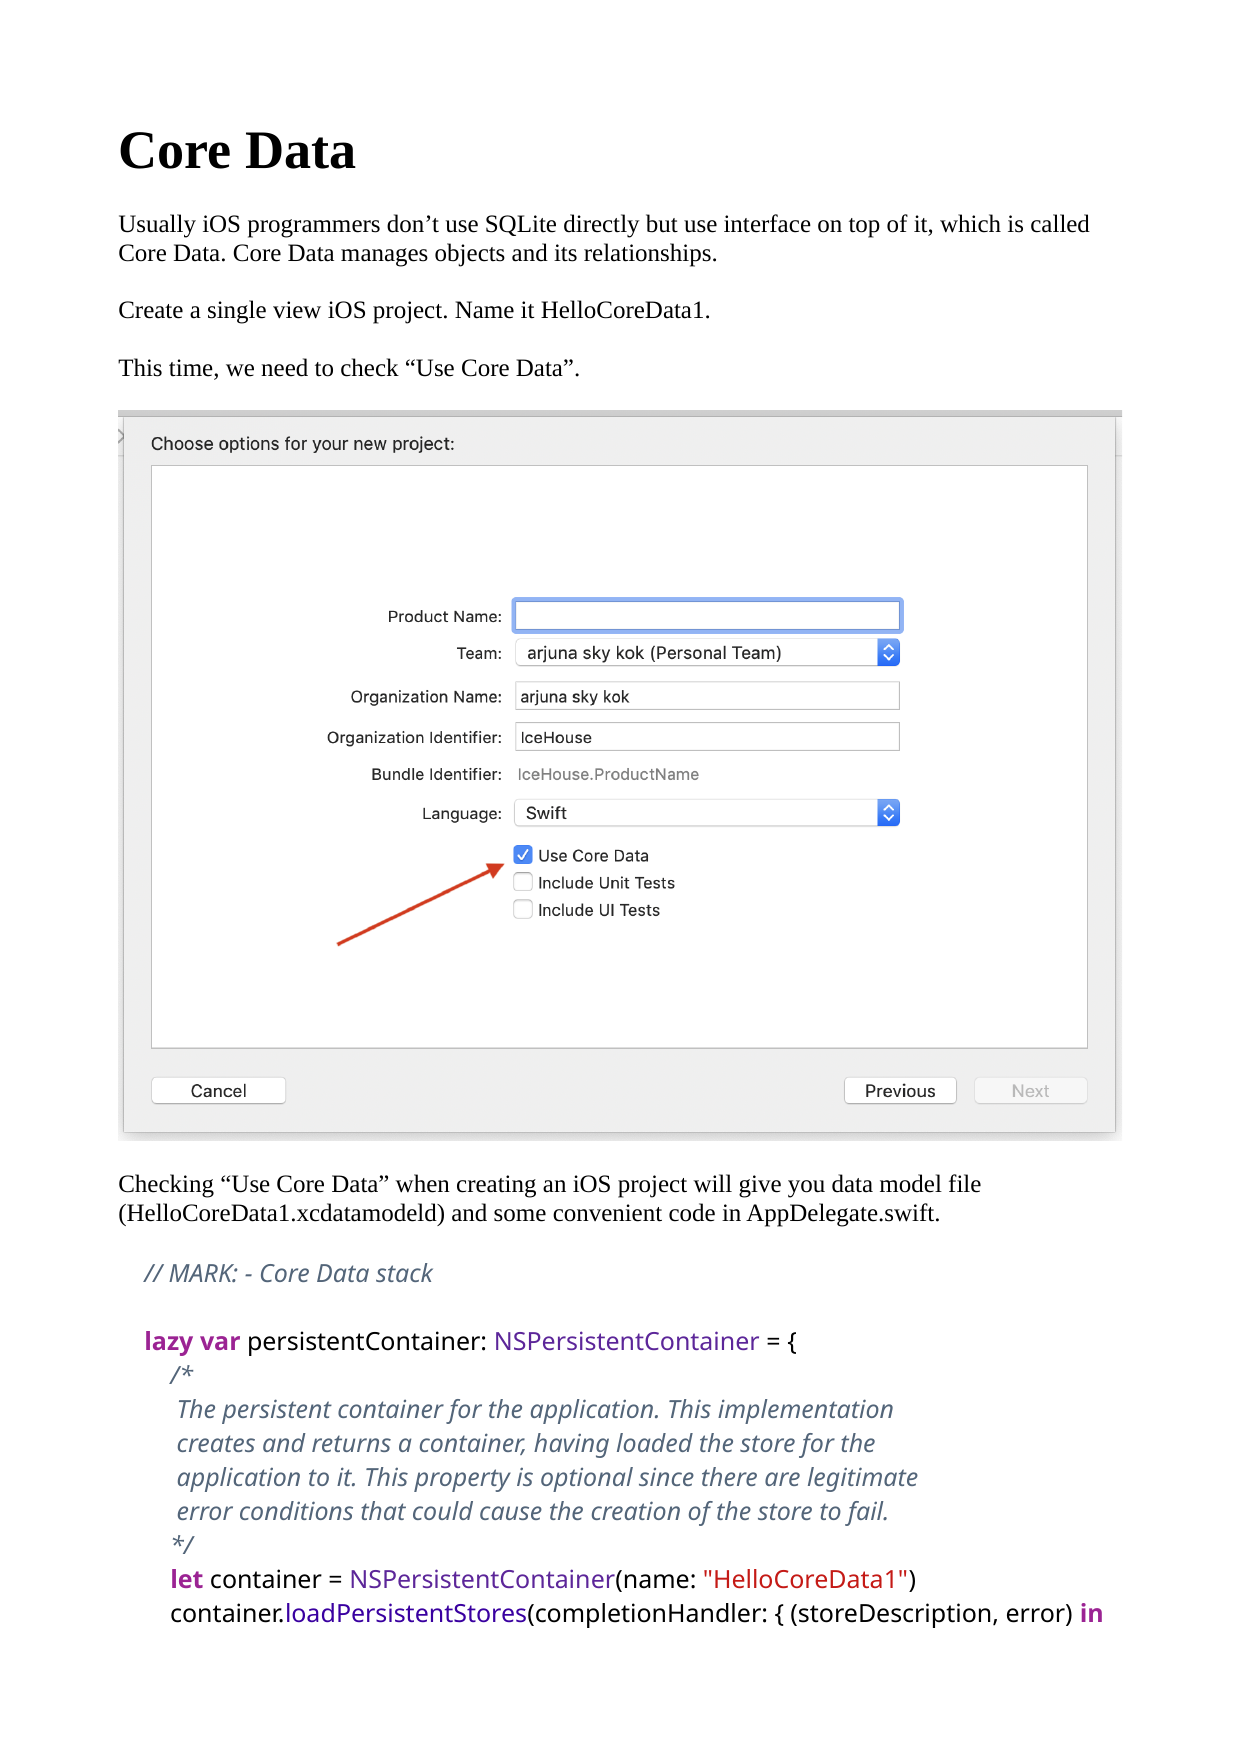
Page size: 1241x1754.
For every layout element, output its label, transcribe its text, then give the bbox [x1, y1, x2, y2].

text Create a single view iOS project. Name it HelloCoreData1. [118, 295, 1122, 324]
text Core Data [118, 118, 1122, 180]
picture [118, 410, 1123, 1141]
text Checking “Use Core Data” when creating an iOS project will give you data model file (HelloCoreData1.xcdatamodeld) and some convenient code in AppDelegate.swift. [118, 1169, 1122, 1227]
text // MARK: - Core Data stack [118, 1255, 1122, 1289]
text The persistent container for the application. This implementation [118, 1392, 1122, 1426]
text let container = NSPersistentContainer(name: "HelloCoreData1") [118, 1562, 1122, 1596]
text application to it. This property is optional since there are legitimate [118, 1460, 1122, 1494]
text lazy var persistentContainer: NSPersistentContainer = { [118, 1323, 1122, 1357]
text Usually iOS programmers don’t use SQLite directly but use interface on top of it, which is called Core Data. Core Data manages objects and its relationships. [118, 209, 1122, 267]
text */ [118, 1528, 1122, 1562]
text /* [118, 1357, 1122, 1392]
text error conditions that could cause the creation of the store to fail. [118, 1494, 1122, 1528]
text container.loadPersistentStores(completionHandler: { (storeDescription, error) in [118, 1596, 1122, 1630]
text creates and returns a container, having loaded the store for the [118, 1426, 1122, 1460]
text This time, we need to check “Use Core Data”. [118, 353, 1122, 382]
